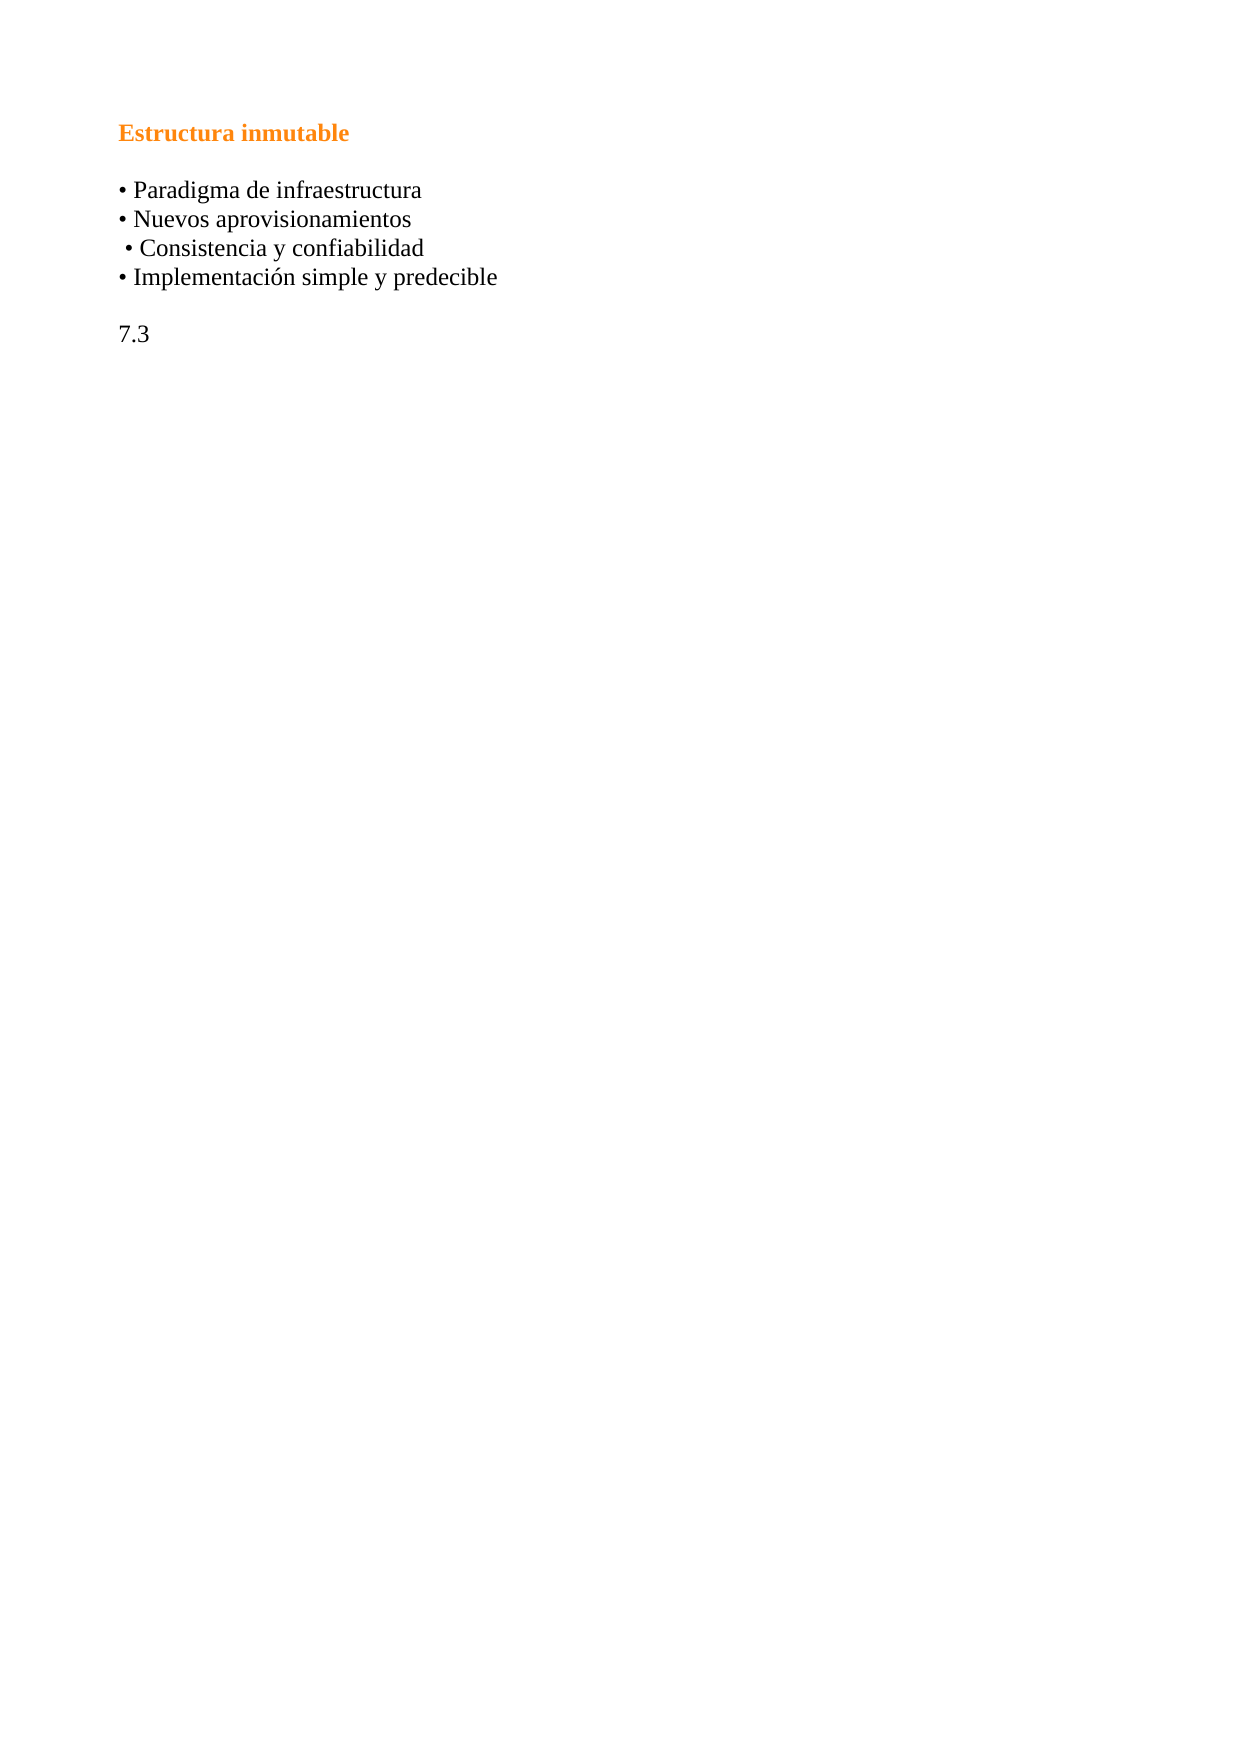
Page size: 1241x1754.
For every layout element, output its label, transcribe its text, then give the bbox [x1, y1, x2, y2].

text 7.3 [118, 319, 1122, 348]
text • Paradigma de infraestructura [118, 176, 1122, 204]
text • Nuevos aprovisionamientos [118, 204, 1122, 233]
text Estructura inmutable [118, 118, 1122, 147]
text • Implementación simple y predecible [118, 262, 1122, 291]
text • Consistencia y confiabilidad [118, 233, 1122, 262]
